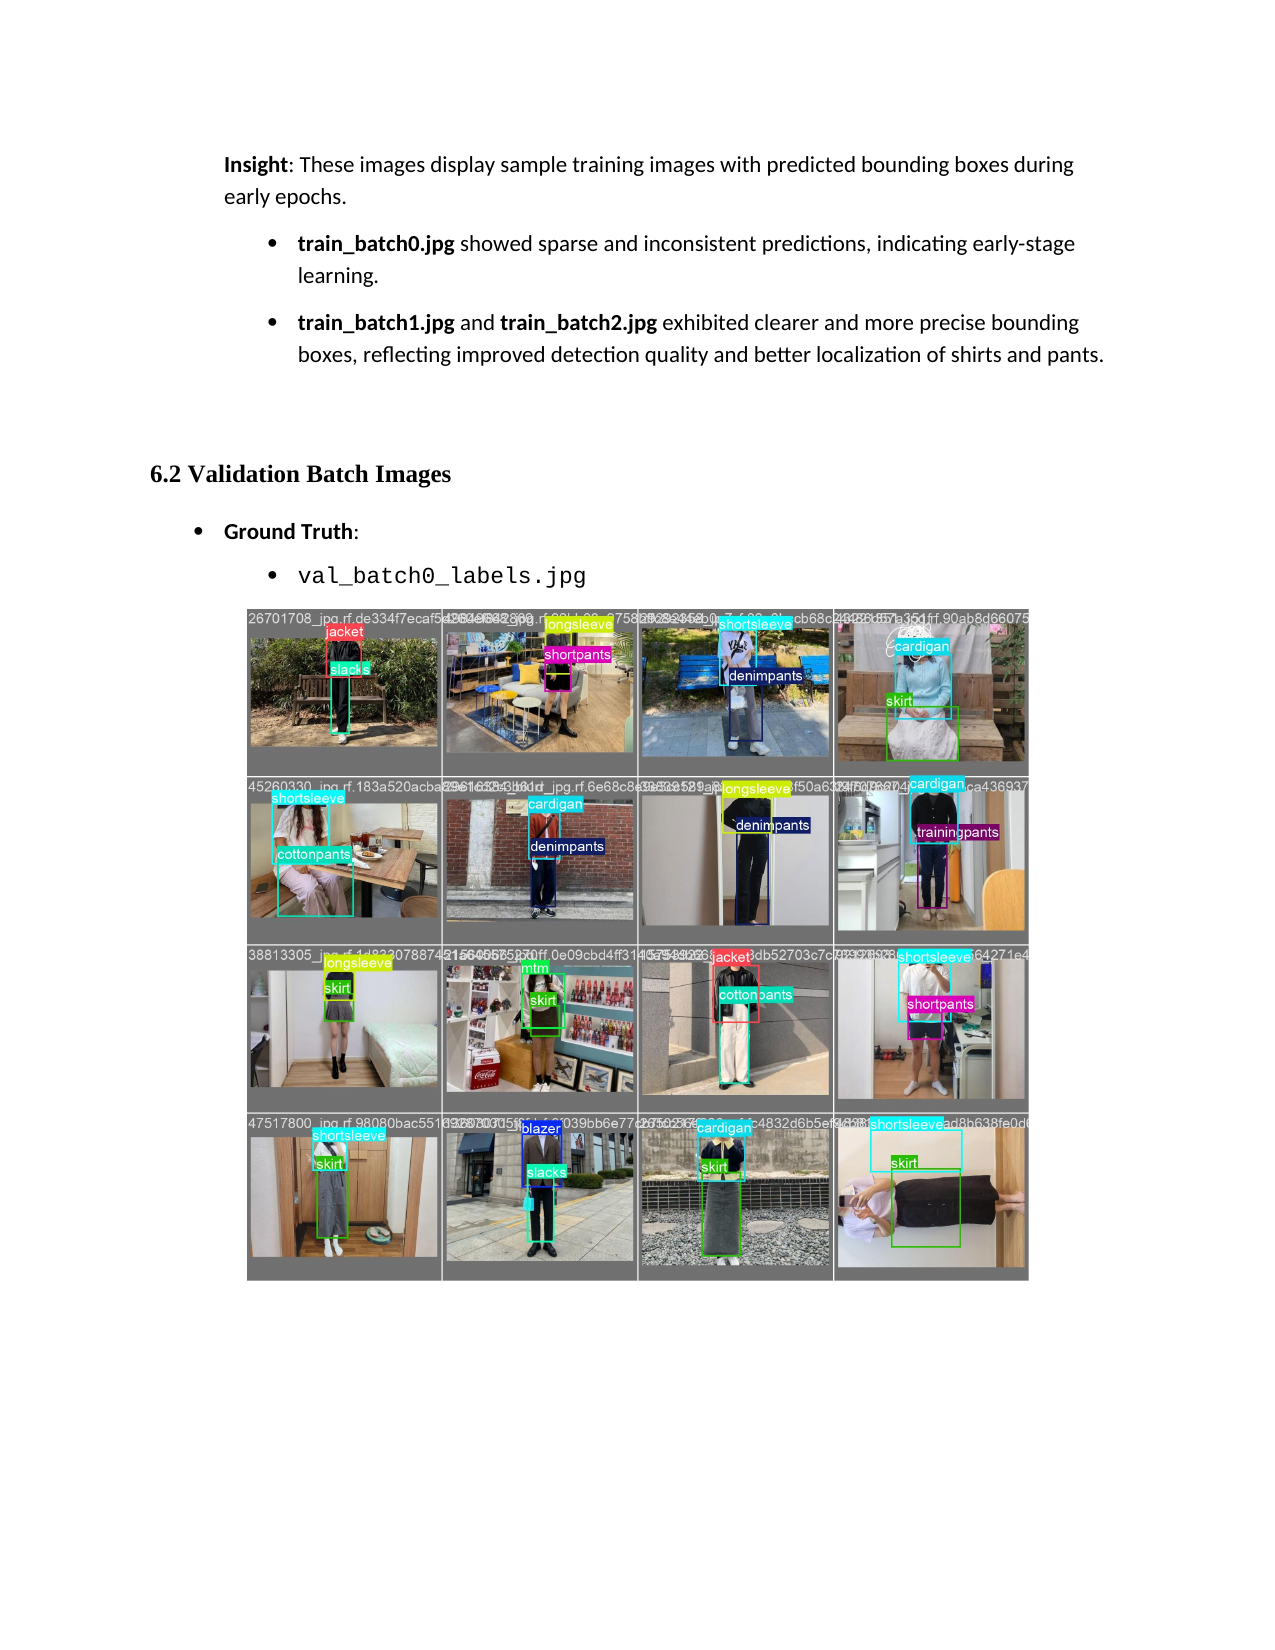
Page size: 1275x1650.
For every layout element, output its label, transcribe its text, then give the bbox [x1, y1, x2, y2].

subtitle 6.2 Validation Batch Images [150, 459, 1125, 488]
picture [246, 608, 1029, 1281]
list Ground Truth: [194, 517, 1125, 545]
text Insight: These images display sample training images with predicted bounding boxes during early epochs. [224, 150, 1125, 210]
list val_batch0_labels.jpg [268, 564, 1125, 590]
list train_batch0.jpg showed sparse and inconsistent predictions, indicating early-stage learning. [268, 229, 1125, 289]
list train_batch1.jpg and train_batch2.jpg exhibited clearer and more precise bounding boxes, reflecting improved detection quality and better localization of shirts and pants. [268, 308, 1125, 368]
